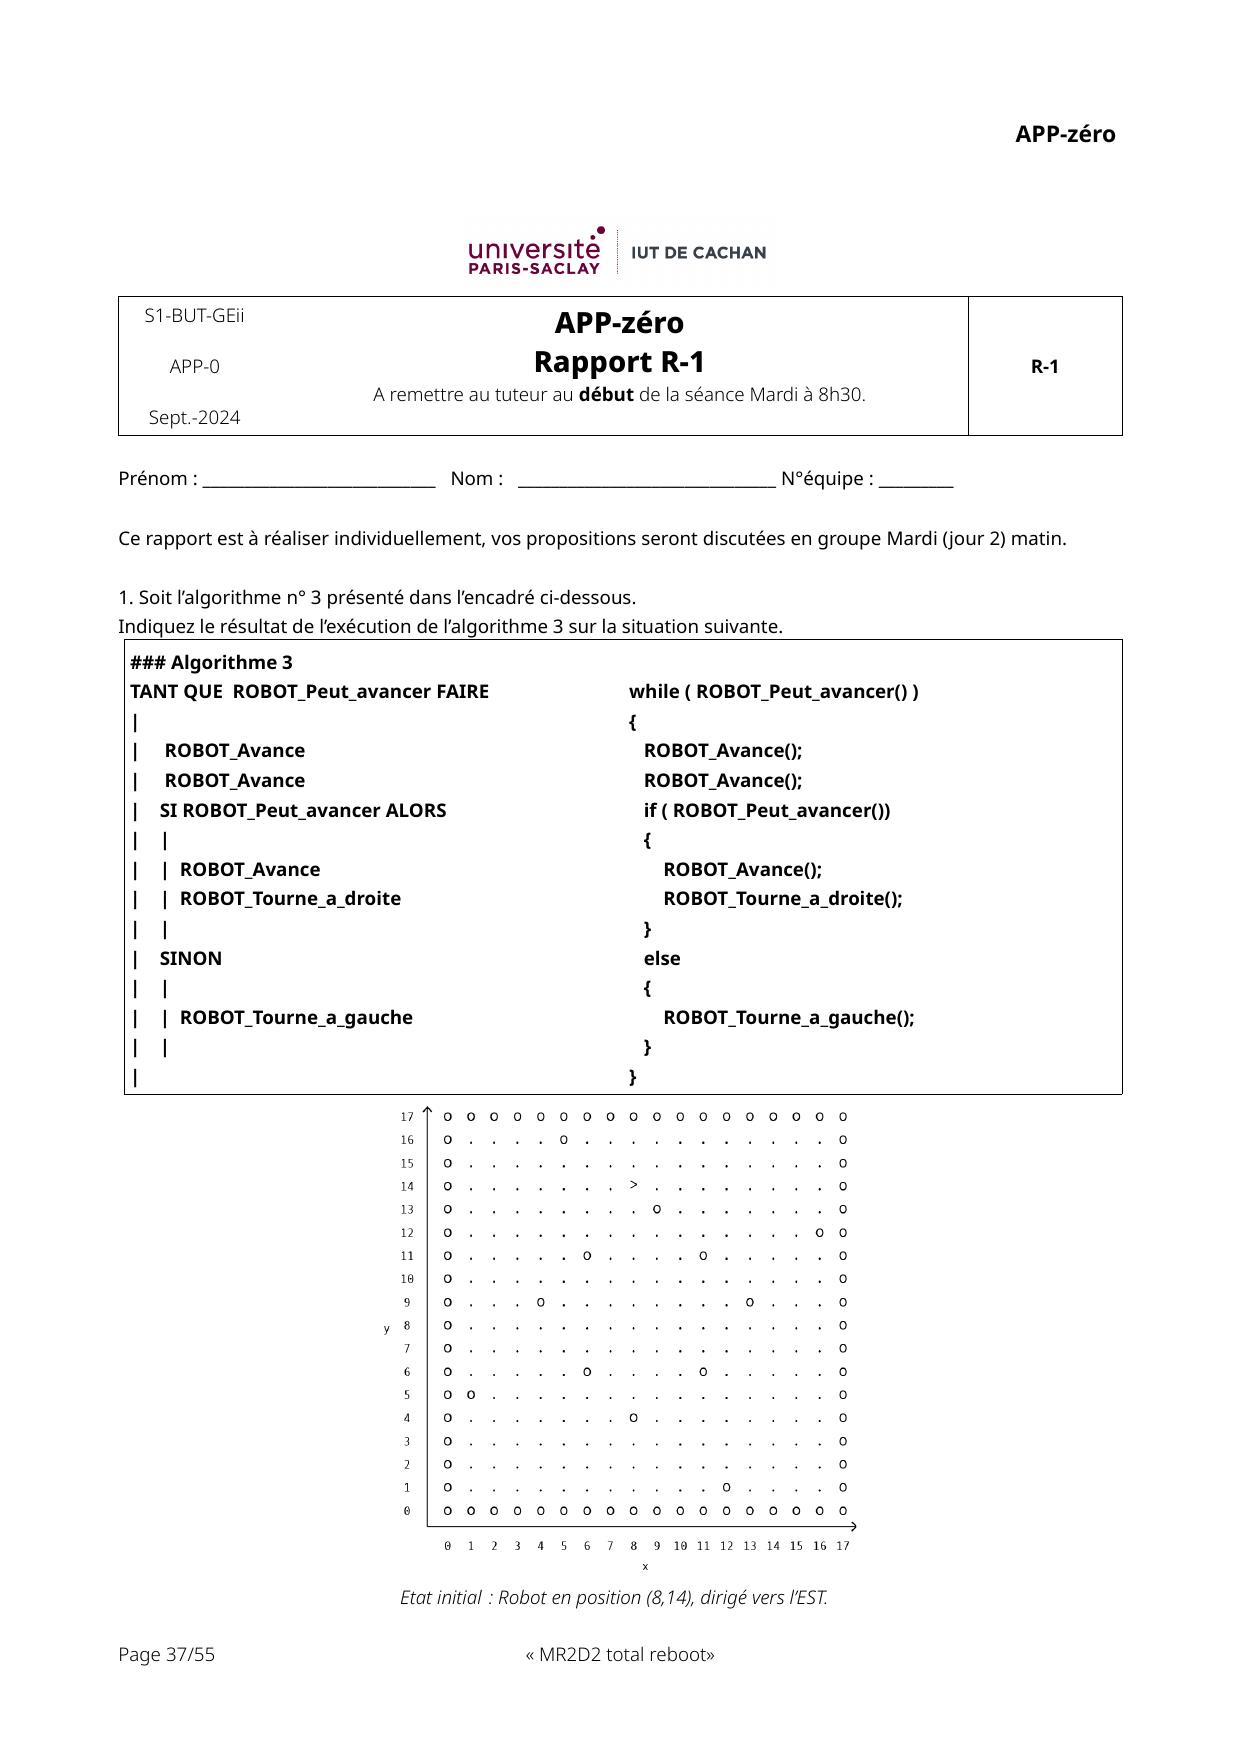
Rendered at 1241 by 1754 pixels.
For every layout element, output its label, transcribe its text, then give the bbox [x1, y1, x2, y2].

table_header while ( ROBOT_Peut_avancer() ) { ROBOT_Avance(); ROBOT_Avance(); if ( ROBOT_Peut_avancer()) { ROBOT_Avance(); ROBOT_Tourne_a_droite(); } else { ROBOT_Tourne_a_gauche(); } } [623, 640, 1122, 1094]
picture [457, 213, 782, 287]
table_cell S1-BUT-GEii APP-0 Sept.-2024 [119, 297, 271, 435]
table_cell APP-zéro Rapport R-1 A remettre au tuteur au début de la séance Mardi à 8h30. [271, 297, 968, 435]
picture [383, 1106, 857, 1572]
table_header ### Algorithme 3 TANT QUE ROBOT_Peut_avancer FAIRE | | ROBOT_Avance | ROBOT_Avance | SI ROBOT_Peut_avancer ALORS | | | | ROBOT_Avance | | ROBOT_Tourne_a_droite | | | SINON | | | | ROBOT_Tourne_a_gauche | | | [125, 640, 623, 1094]
text 1. Soit l’algorithme n° 3 présenté dans l’encadré ci-dessous. [118, 585, 1122, 609]
table_header [271, 208, 968, 296]
text Indiquez le résultat de l’exécution de l’algorithme 3 sur la situation suivante. [118, 615, 1122, 638]
text Etat initial : Robot en position (8,14), dirigé vers l’EST. [118, 1584, 1122, 1610]
table_header [118, 208, 271, 296]
text Prénom : ____________________________ Nom : _______________________________ N°équipe : _________ [118, 467, 1122, 491]
table_header [968, 208, 1122, 296]
text Ce rapport est à réaliser individuellement, vos propositions seront discutées en groupe Mardi (jour 2) matin. [118, 526, 1122, 550]
table_cell R-1 [969, 297, 1122, 435]
